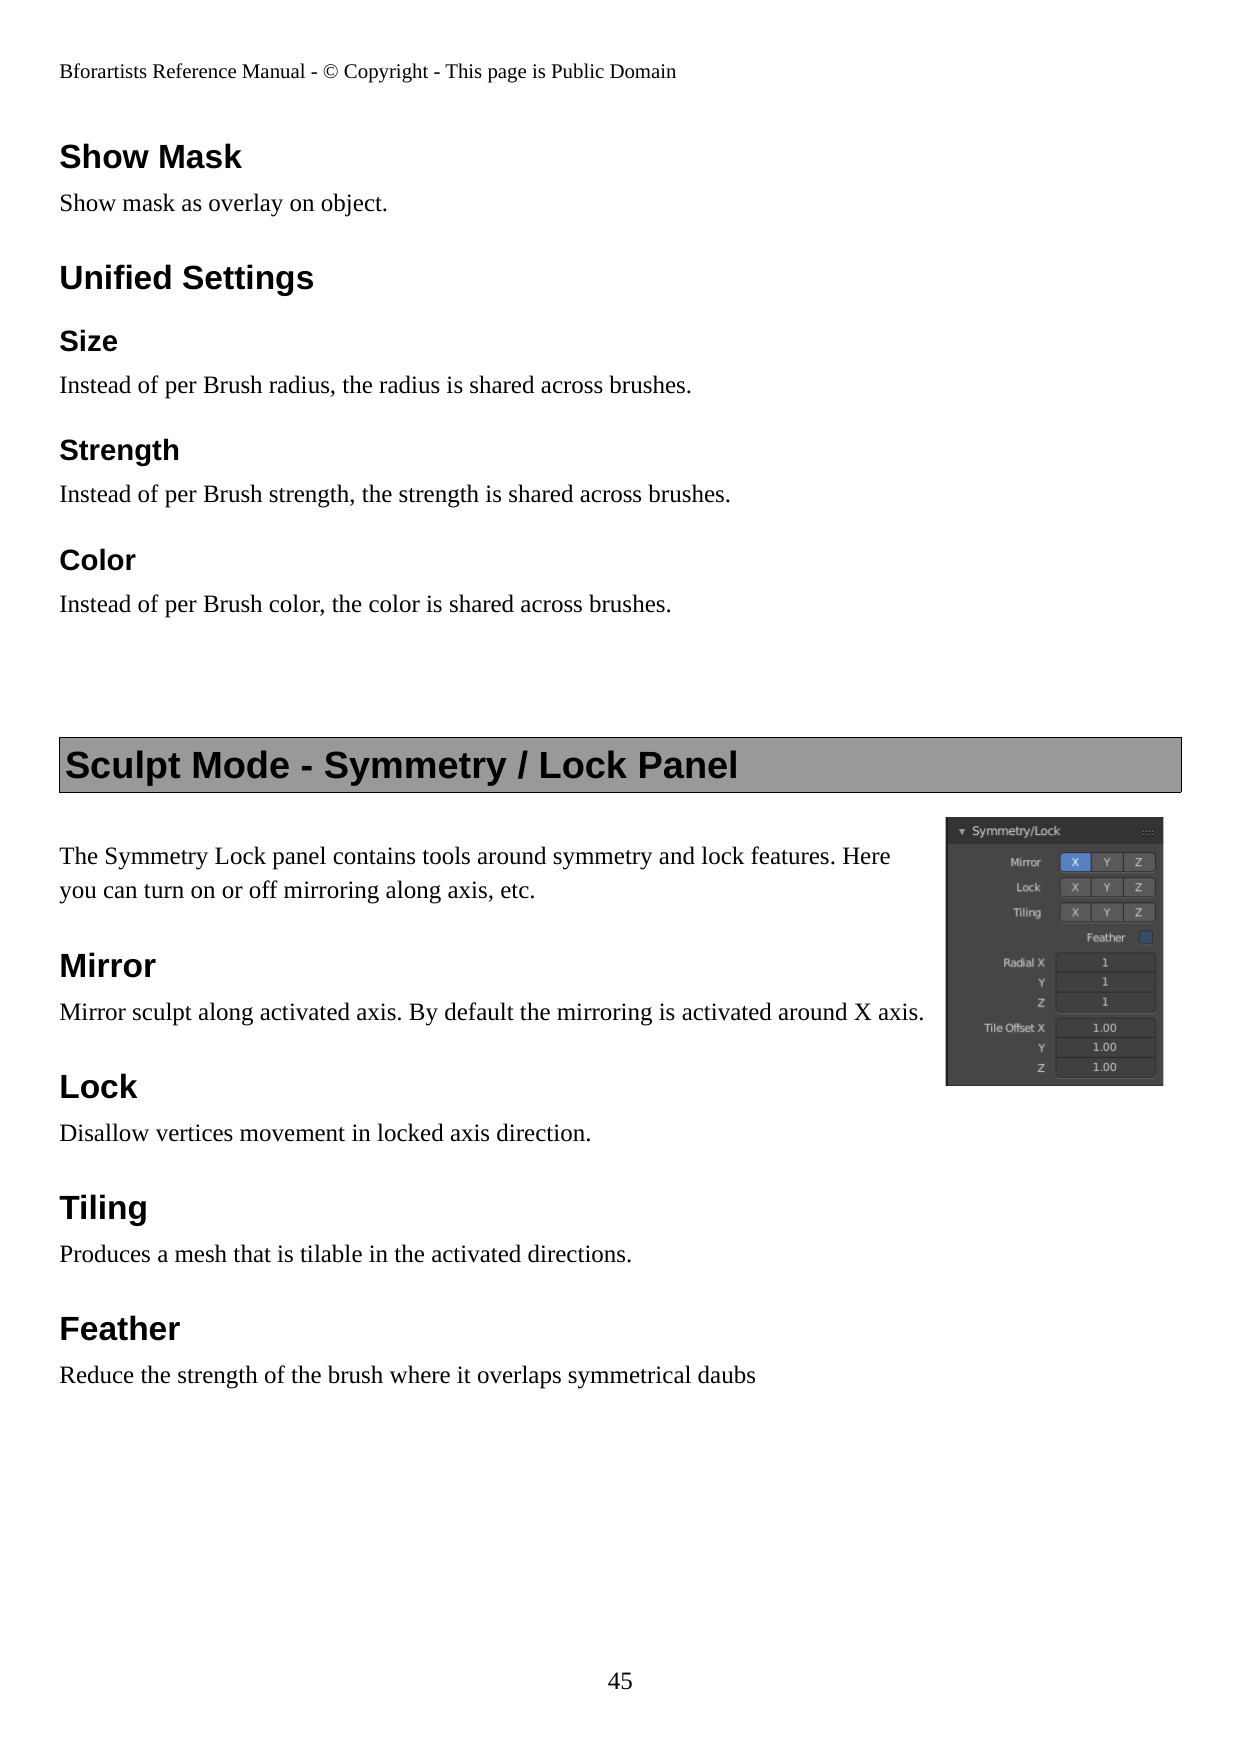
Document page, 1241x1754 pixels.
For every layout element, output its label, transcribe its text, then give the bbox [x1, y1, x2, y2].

table_header Sculpt Mode - Symmetry / Lock Panel [60, 738, 1181, 792]
text Instead of per Brush strength, the strength is shared across brushes. [59, 479, 1181, 508]
picture [945, 817, 1164, 1086]
subtitle [1164, 945, 1181, 984]
subtitle Lock [59, 1066, 1181, 1105]
text Instead of per Brush radius, the radius is shared across brushes. [59, 370, 1181, 398]
text Show mask as overlay on object. [59, 188, 1181, 217]
text Produces a mesh that is tilable in the activated directions. [59, 1239, 1181, 1267]
text The Symmetry Lock panel contains tools around symmetry and lock features. Here you can turn on or off mirroring along axis, etc. [59, 841, 945, 904]
text Disallow vertices movement in locked axis direction. [59, 1118, 1181, 1146]
subtitle Unified Settings [59, 258, 1181, 296]
text Reduce the strength of the brush where it overlaps symmetrical daubs [59, 1360, 1181, 1388]
subtitle Mirror [59, 945, 945, 984]
subtitle Color [59, 543, 1181, 577]
subtitle Show Mask [59, 137, 1181, 175]
text Mirror sculpt along activated axis. By default the mirroring is activated around X axis. [59, 997, 945, 1025]
subtitle Size [59, 323, 1181, 357]
text Instead of per Brush color, the color is shared across brushes. [59, 589, 1181, 618]
subtitle Strength [59, 433, 1181, 467]
subtitle Feather [59, 1308, 1181, 1347]
subtitle Tiling [59, 1187, 1181, 1226]
